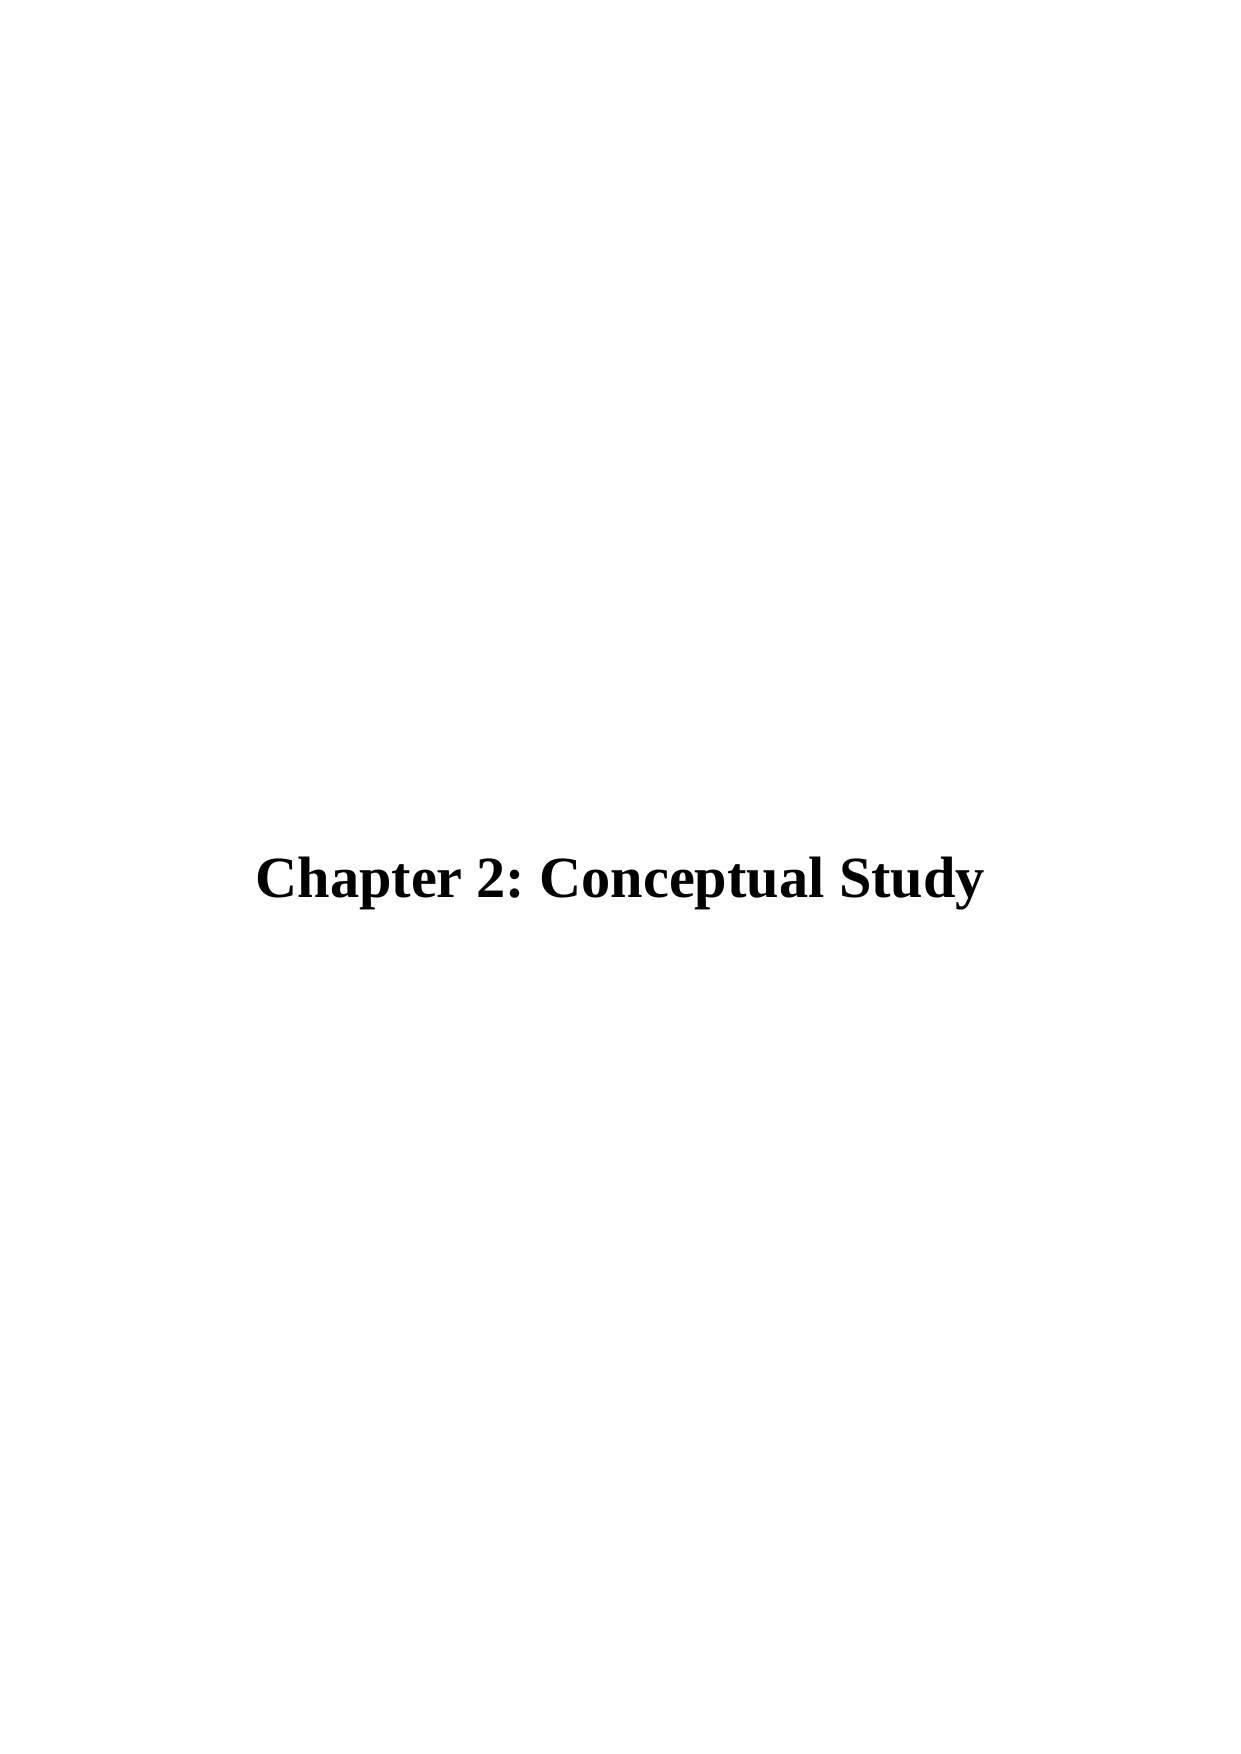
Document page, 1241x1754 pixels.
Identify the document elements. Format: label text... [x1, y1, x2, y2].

text Chapter 2: Conceptual Study [255, 843, 985, 911]
